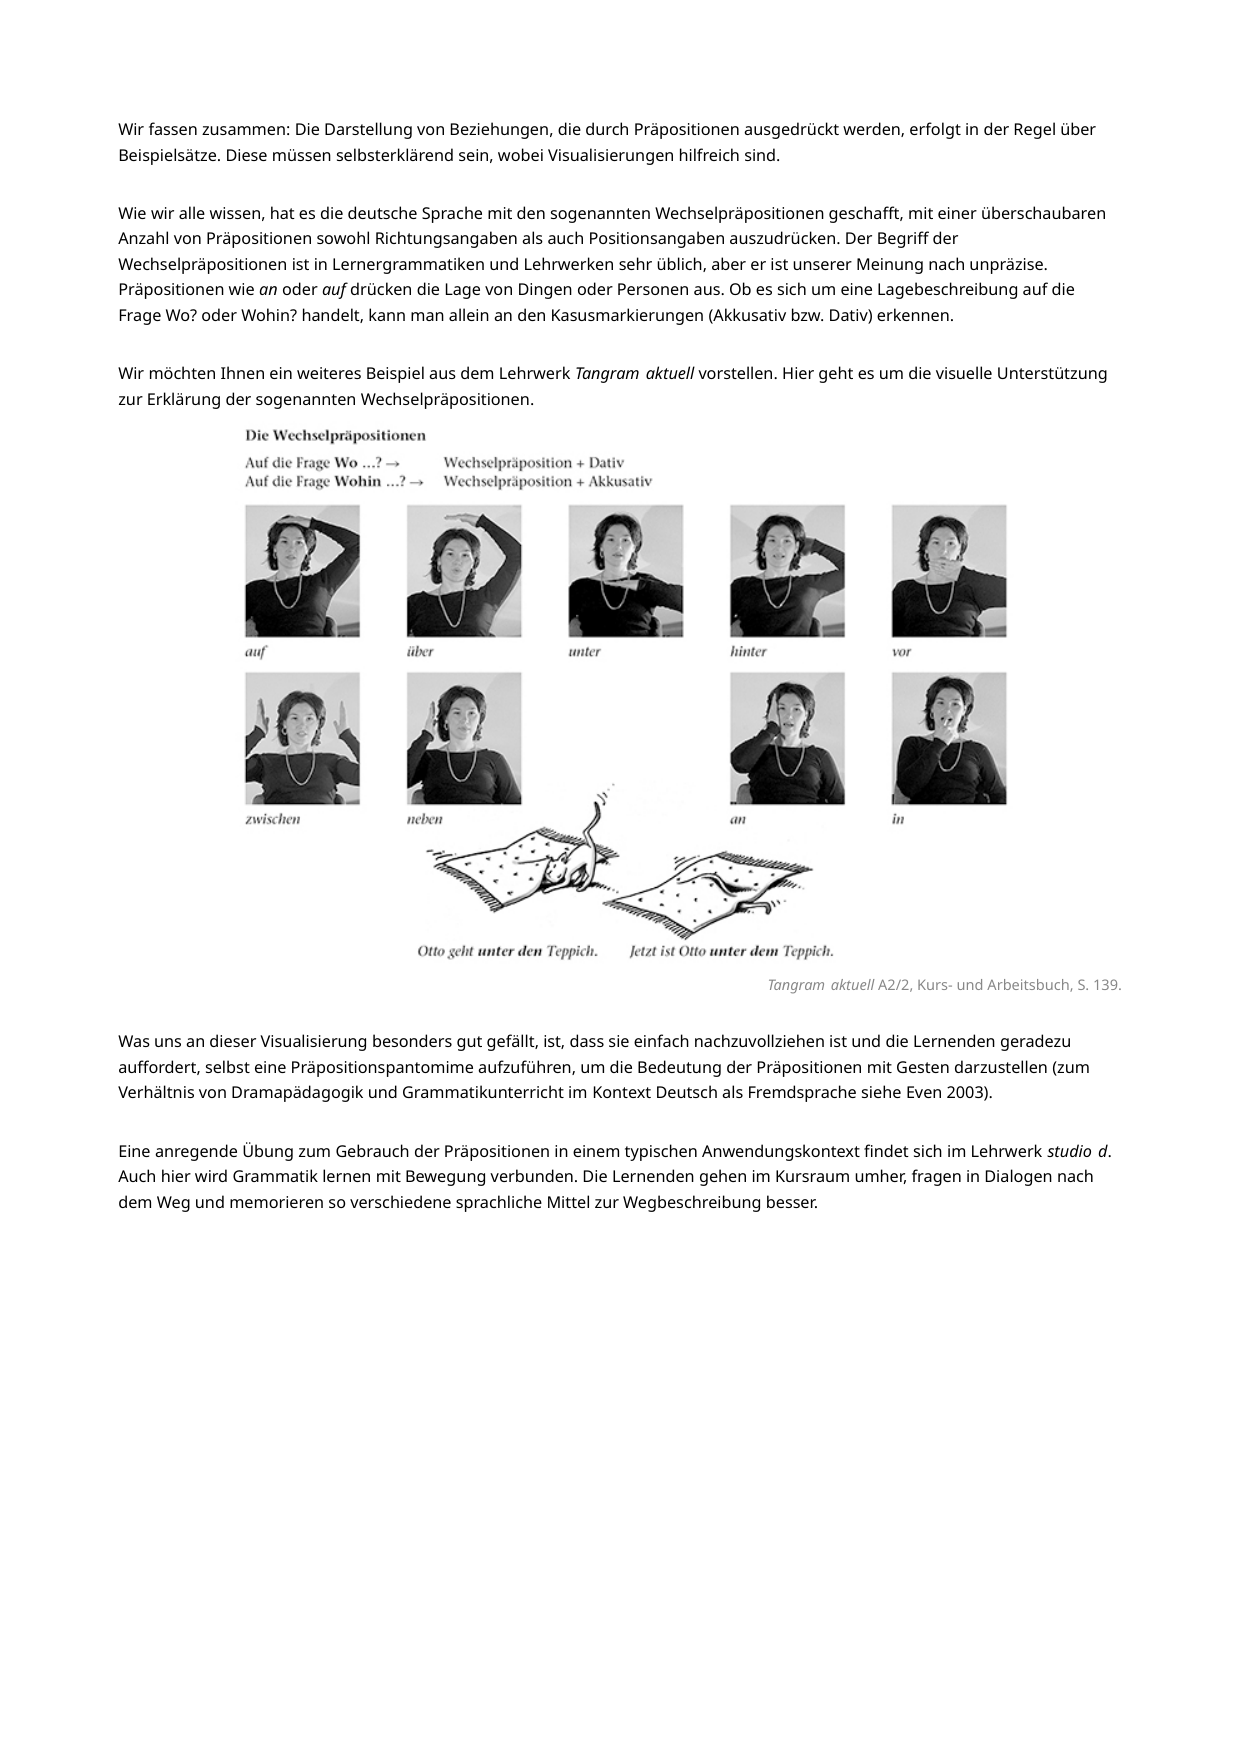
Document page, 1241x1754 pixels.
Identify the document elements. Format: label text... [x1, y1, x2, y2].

text Wir fassen zusammen: Die Darstellung von Beziehungen, die durch Präpositionen ausgedrückt werden, erfolgt in der Regel über Beispielsätze. Diese müssen selbsterklärend sein, wobei Visualisierungen hilfreich sind. [118, 118, 1122, 166]
text Wie wir alle wissen, hat es die deutsche Sprache mit den sogenannten Wechselpräpositionen geschafft, mit einer überschaubaren Anzahl von Präpositionen sowohl Richtungsangaben als auch Positionsangaben auszudrücken. Der Begriff der Wechselpräpositionen ist in Lernergrammatiken und Lehrwerken sehr üblich, aber er ist unserer Meinung nach unpräzise. Präpositionen wie an oder auf drücken die Lage von Dingen oder Personen aus. Ob es sich um eine Lagebeschreibung auf die Frage Wo? oder Wohin? handelt, kann man allein an den Kasusmarkierungen (Akkusativ bzw. Dativ) erkennen. [118, 202, 1122, 326]
picture [226, 412, 1014, 971]
text Was uns an dieser Visualisierung besonders gut gefällt, ist, dass sie einfach nachzuvollziehen ist und die Lernenden geradezu auffordert, selbst eine Präpositionspantomime aufzuführen, um die Bedeutung der Präpositionen mit Gesten darzustellen (zum Verhältnis von Dramapädagogik und Grammatikunterricht im Kontext Deutsch als Fremdsprache siehe Even 2003). [118, 1031, 1122, 1103]
text Wir möchten Ihnen ein weiteres Beispiel aus dem Lehrwerk Tangram aktuell vorstellen. Hier geht es um die visuelle Unterstützung zur Erklärung der sogenannten Wechselpräpositionen. [118, 362, 1122, 410]
text Eine anregende Übung zum Gebrauch der Präpositionen in einem typischen Anwendungskontext findet sich im Lehrwerk studio d. Auch hier wird Grammatik lernen mit Bewegung verbunden. Die Lernenden gehen im Kursraum umher, fragen in Dialogen nach dem Weg und memorieren so verschiedene sprachliche Mittel zur Wegbeschreibung besser. [118, 1140, 1122, 1213]
text Tangram aktuell A2/2, Kurs- und Arbeitsbuch, S. 139. [118, 975, 1122, 994]
